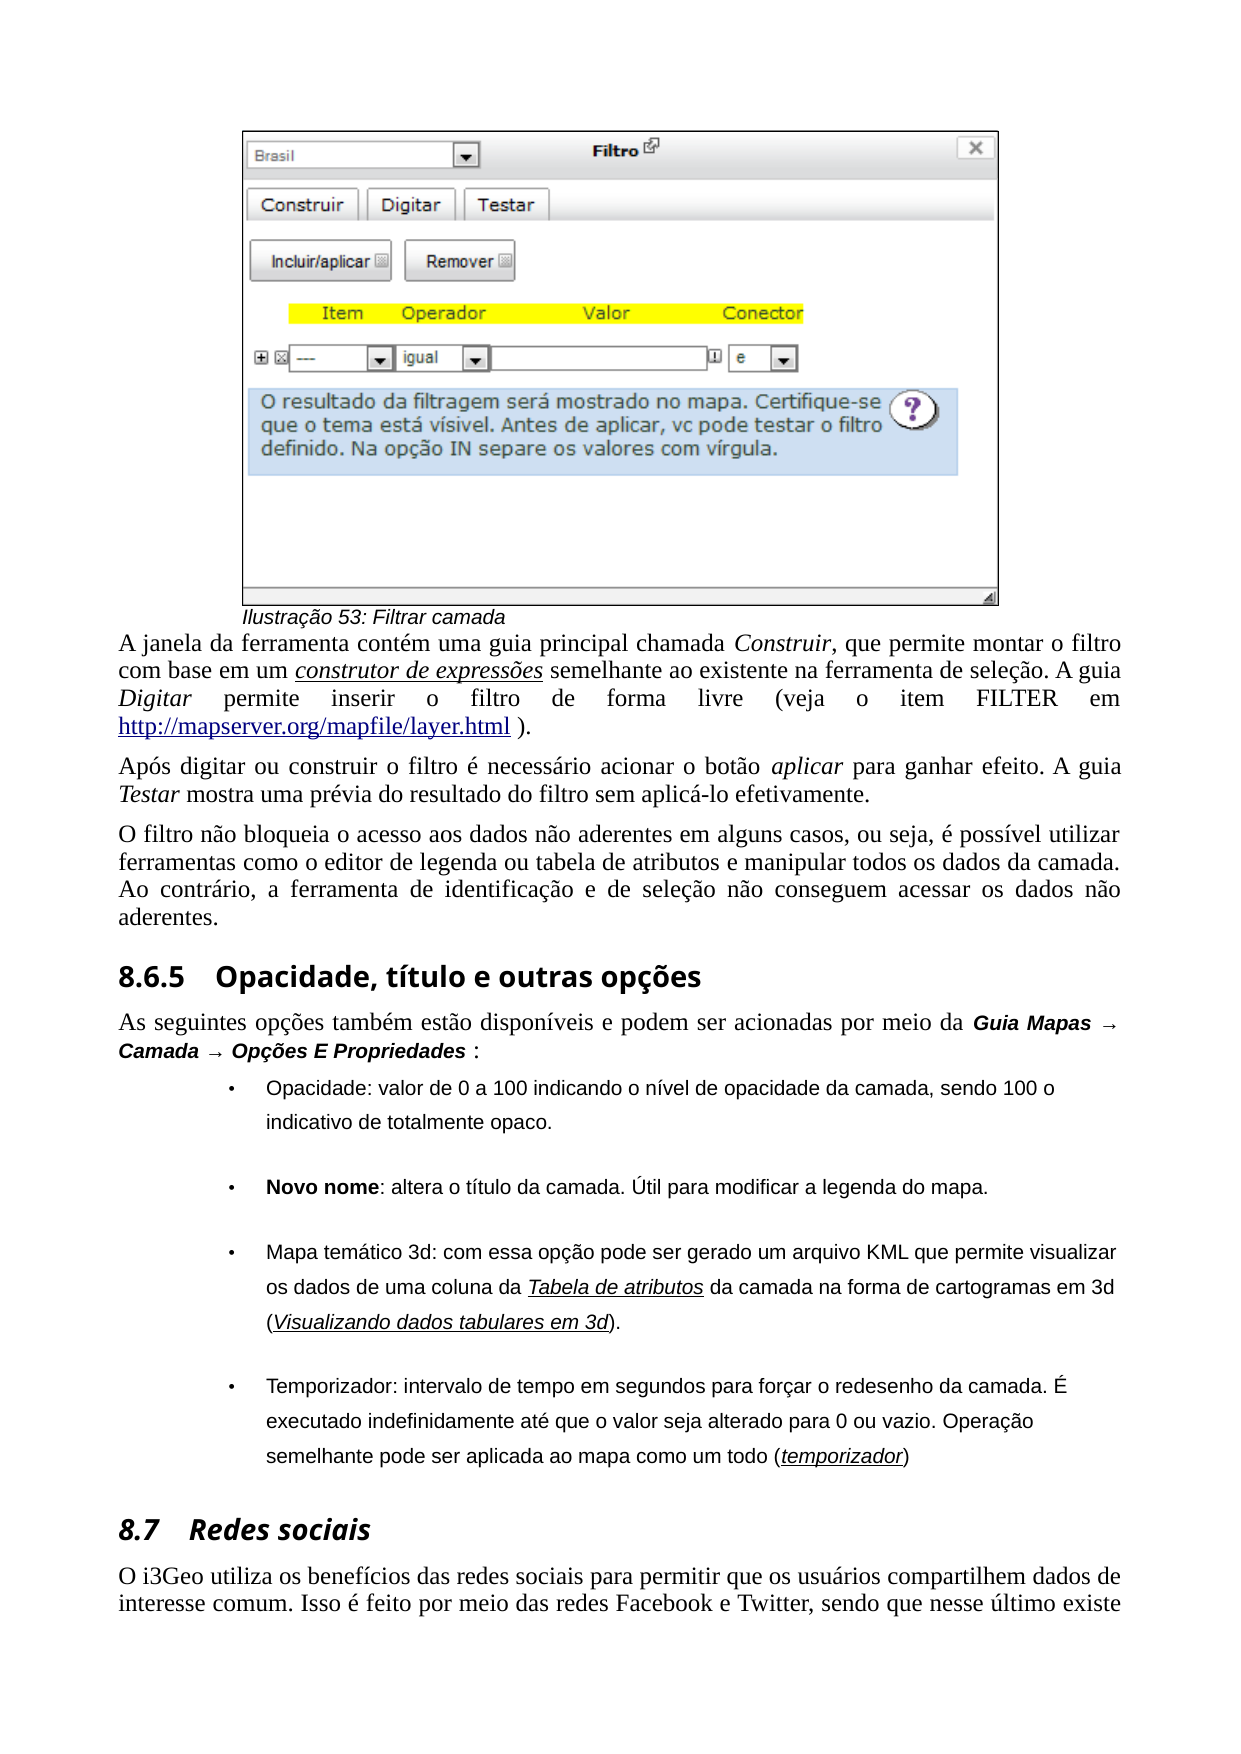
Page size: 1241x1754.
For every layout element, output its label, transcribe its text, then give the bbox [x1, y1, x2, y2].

list Novo nome: altera o título da camada. Útil para modificar a legenda do mapa. [228, 1176, 1122, 1199]
list Opacidade: valor de 0 a 100 indicando o nível de opacidade da camada, sendo 100 o indicativo de totalmente opaco. [228, 1076, 1122, 1134]
text O filtro não bloqueia o acesso aos dados não aderentes em alguns casos, ou seja, é possível utilizar ferramentas como o editor de legenda ou tabela de atributos e manipular todos os dados da camada. Ao contrário, a ferramenta de identificação e de seleção não conseguem acessar os dados não aderentes. [118, 820, 1122, 931]
text A janela da ferramenta contém uma guia principal chamada Construir, que permite montar o filtro com base em um construtor de expressões semelhante ao existente na ferramenta de seleção. A guia Digitar permite inserir o filtro de forma livre (veja o item FILTER em http://mapserver.org/mapfile/layer.html ). [118, 118, 1122, 740]
text Após digitar ou construir o filtro é necessário acionar o botão aplicar para ganhar efeito. A guia Testar mostra uma prévia do resultado do filtro sem aplicá-lo efetivamente. [118, 752, 1122, 808]
text As seguintes opções também estão disponíveis e podem ser acionadas por meio da guia mapas → camada → opções e propriedades : [118, 1008, 1122, 1063]
subtitle Redes sociais [118, 1509, 1122, 1549]
list Temporizador: intervalo de tempo em segundos para forçar o redesenho da camada. É executado indefinidamente até que o valor seja alterado para 0 ou vazio. Operação semelhante pode ser aplicada ao mapa como um todo (temporizador) [228, 1375, 1122, 1468]
subtitle Opacidade, título e outras opções [118, 956, 1122, 996]
list Mapa temático 3d: com essa opção pode ser gerado um arquivo KML que permite visualizar os dados de uma coluna da Tabela de atributos da camada na forma de cartogramas em 3d (Visualizando dados tabulares em 3d). [228, 1241, 1122, 1333]
text Ilustração 53: Filtrar camada [242, 606, 998, 629]
text O i3Geo utiliza os benefícios das redes sociais para permitir que os usuários compartilhem dados de interesse comum. Isso é feito por meio das redes Facebook e Twitter, sendo que nesse último existe [118, 1562, 1122, 1617]
picture [243, 132, 998, 605]
